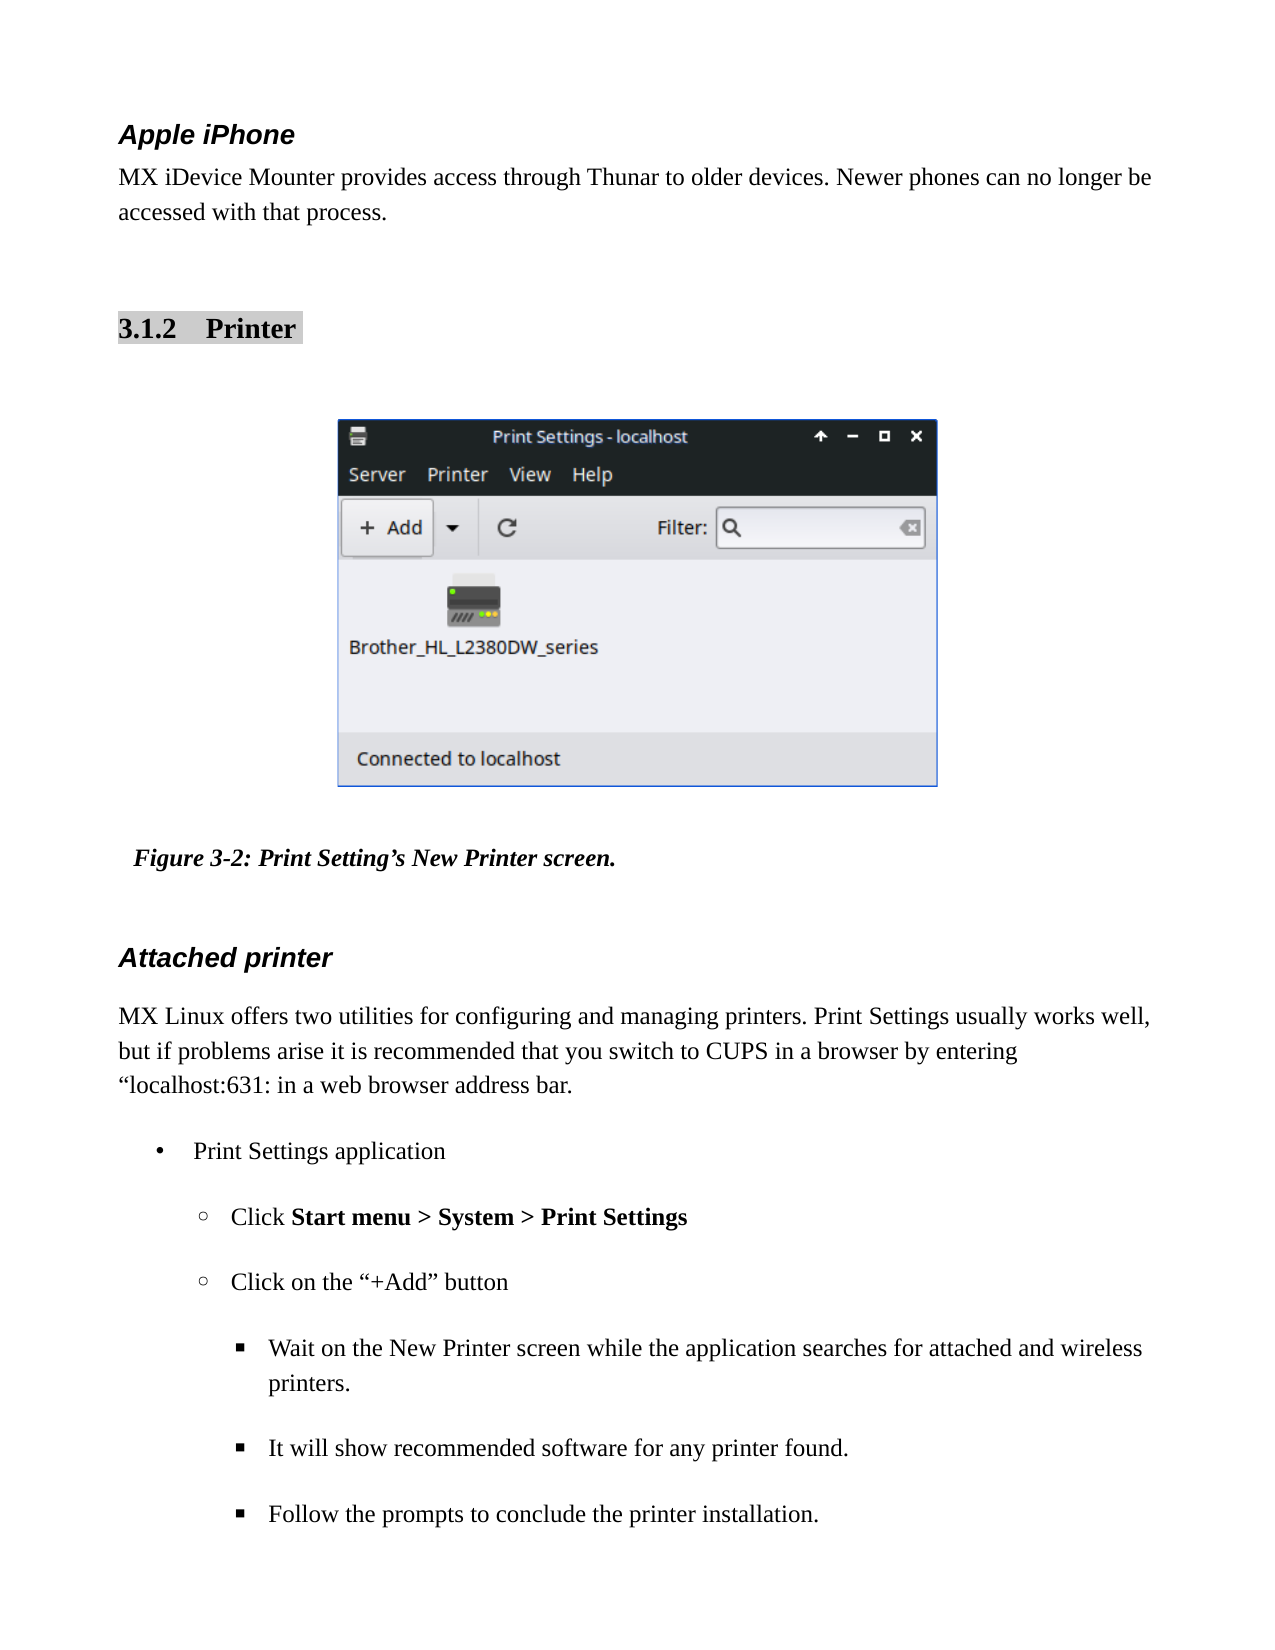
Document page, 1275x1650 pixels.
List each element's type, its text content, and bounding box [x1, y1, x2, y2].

subtitle 3.1.2 Printer [118, 311, 176, 344]
list Follow the prompts to conclude the printer installation. [231, 1499, 1157, 1528]
list Wait on the New Printer screen while the application searches for attached and wireless printers. [231, 1333, 1157, 1396]
text MX Linux offers two utilities for configuring and managing printers. Print Settings usually works well, but if problems arise it is recommended that you switch to CUPS in a browser by entering “localhost:631: in a web browser address bar. [118, 1001, 1157, 1099]
picture [337, 419, 938, 787]
list Click on the “+Add” button [193, 1267, 1157, 1296]
text Figure 3-2: Print Setting’s New Printer screen. [133, 843, 1142, 871]
text MX iDevice Mounter provides access through Thunar to older devices. Newer phones can no longer be accessed with that process. [118, 162, 1157, 226]
list Click Start menu > System > Print Settings [193, 1202, 1157, 1231]
list Print Settings application [156, 1136, 1157, 1165]
subtitle Attached printer [118, 941, 1157, 973]
list It will show recommended software for any printer found. [231, 1433, 1157, 1462]
subtitle 3.1.2 Printer [303, 311, 1138, 344]
subtitle Apple iPhone [118, 118, 1157, 150]
